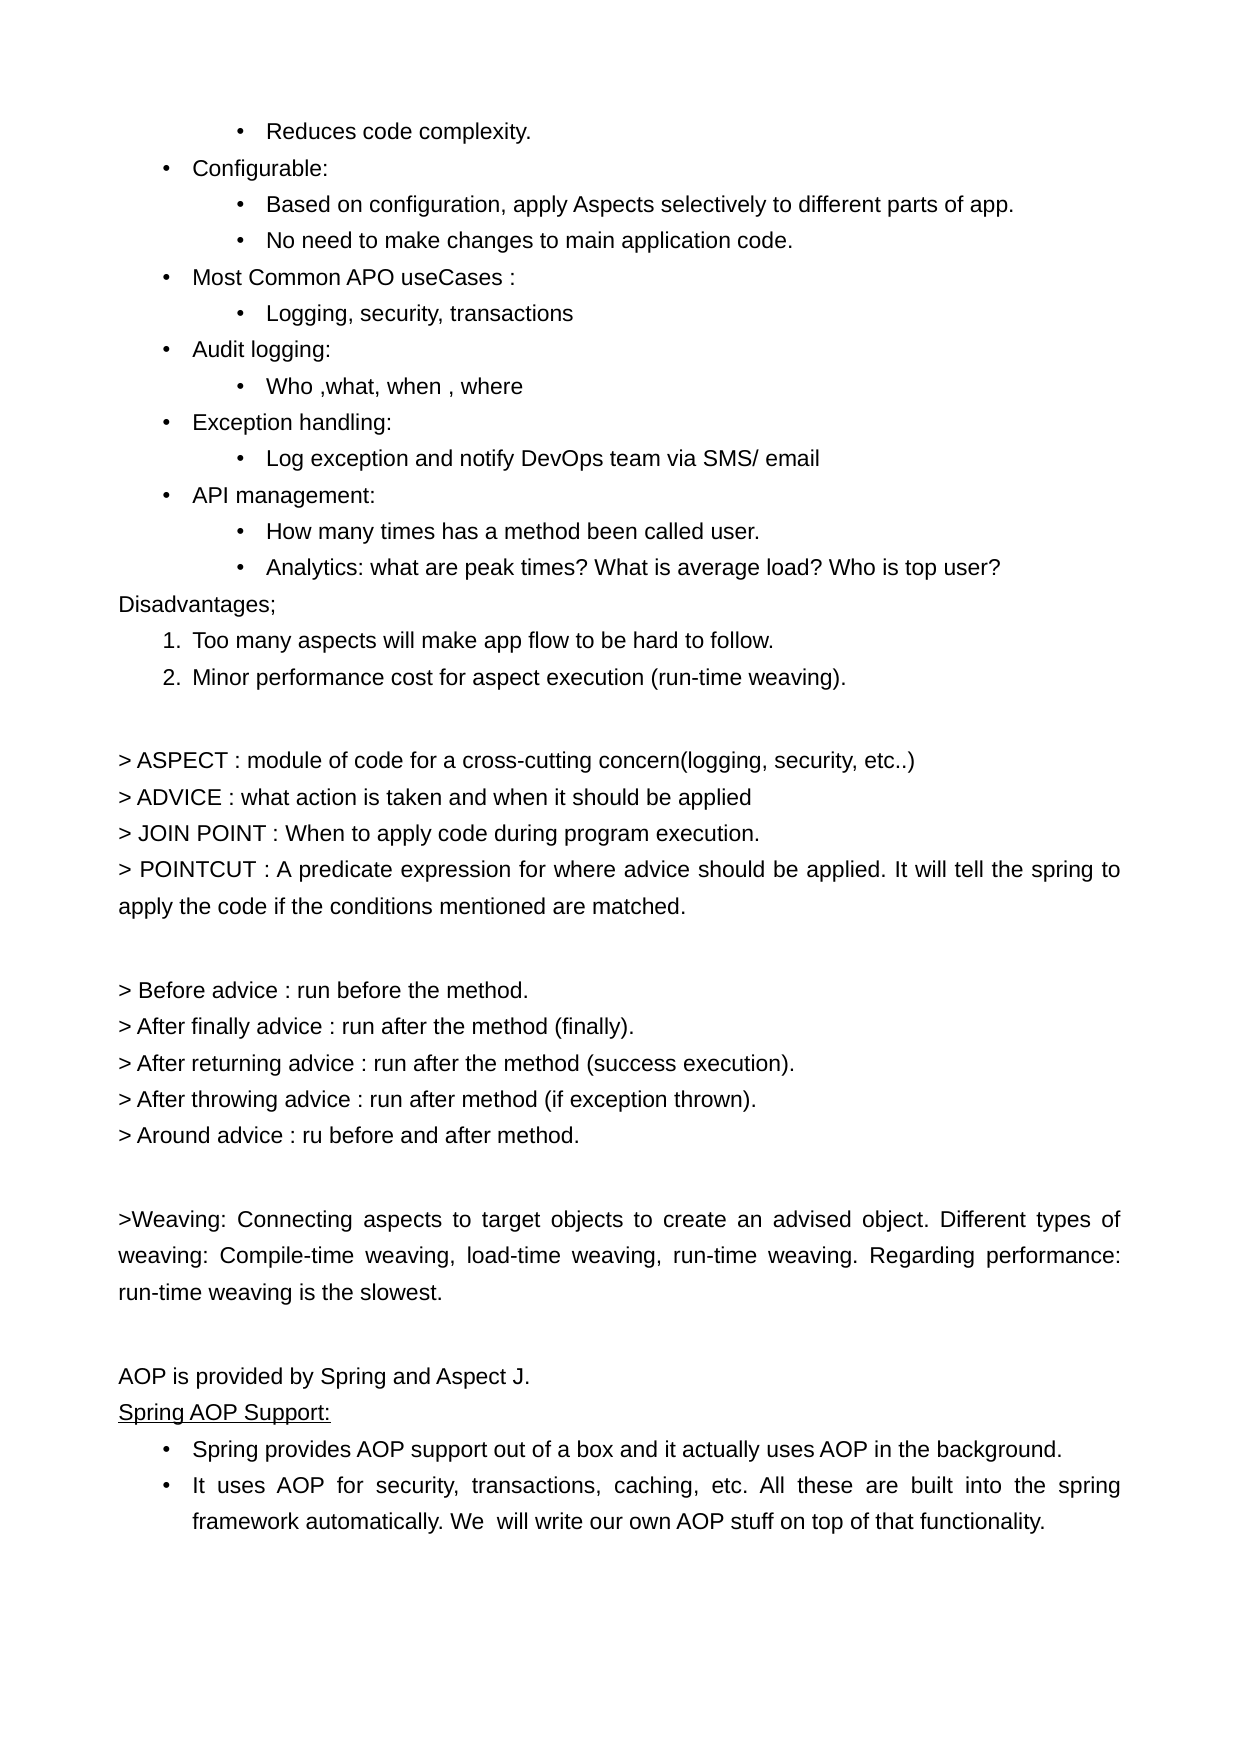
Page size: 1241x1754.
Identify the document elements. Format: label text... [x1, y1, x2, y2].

text >Weaving: Connecting aspects to target objects to create an advised object. Different types of weaving: Compile-time weaving, load-time weaving, run-time weaving. Regarding performance: run-time weaving is the slowest. [118, 1206, 1122, 1305]
list Reduces code complexity. [236, 118, 1122, 144]
list It uses AOP for security, transactions, caching, etc. All these are built into the spring framework automatically. We will write our own AOP stuff on top of that functionality. [162, 1472, 1122, 1534]
list Who ,what, when , where [236, 373, 1122, 399]
text > POINTCUT : A predicate expression for where advice should be applied. It will tell the spring to apply the code if the conditions mentioned are matched. [118, 856, 1122, 919]
list Too many aspects will make app flow to be hard to follow. [162, 627, 1122, 653]
list Log exception and notify DevOps team via SMS/ email [236, 445, 1122, 472]
text AOP is provided by Spring and Aspect J. [118, 1363, 1122, 1389]
text > After finally advice : run after the method (finally). [118, 1013, 1122, 1039]
list Analytics: what are peak times? What is average load? Who is top user? [236, 554, 1122, 581]
text > ASPECT : module of code for a cross-cutting concern(logging, security, etc..) [118, 747, 1122, 774]
list No need to make changes to main application code. [236, 227, 1122, 253]
list Based on configuration, apply Aspects selectively to different parts of app. [236, 191, 1122, 217]
text > After returning advice : run after the method (success execution). [118, 1049, 1122, 1076]
text Spring AOP Support: [118, 1399, 1122, 1426]
list Exception handling: [162, 409, 1122, 435]
list Minor performance cost for aspect execution (run-time weaving). [162, 663, 1122, 690]
list Logging, security, transactions [236, 300, 1122, 326]
list API management: [162, 482, 1122, 508]
text > After throwing advice : run after method (if exception thrown). [118, 1086, 1122, 1112]
list Most Common APO useCases : [162, 263, 1122, 290]
list How many times has a method been called user. [236, 518, 1122, 544]
list Configurable: [162, 154, 1122, 181]
list Spring provides AOP support out of a box and it actually uses AOP in the background. [162, 1436, 1122, 1462]
list Audit logging: [162, 336, 1122, 363]
text > ADVICE : what action is taken and when it should be applied [118, 784, 1122, 810]
text Disadvantages; [118, 591, 1122, 617]
text > Around advice : ru before and after method. [118, 1122, 1122, 1148]
text > JOIN POINT : When to apply code during program execution. [118, 820, 1122, 846]
text > Before advice : run before the method. [118, 977, 1122, 1003]
